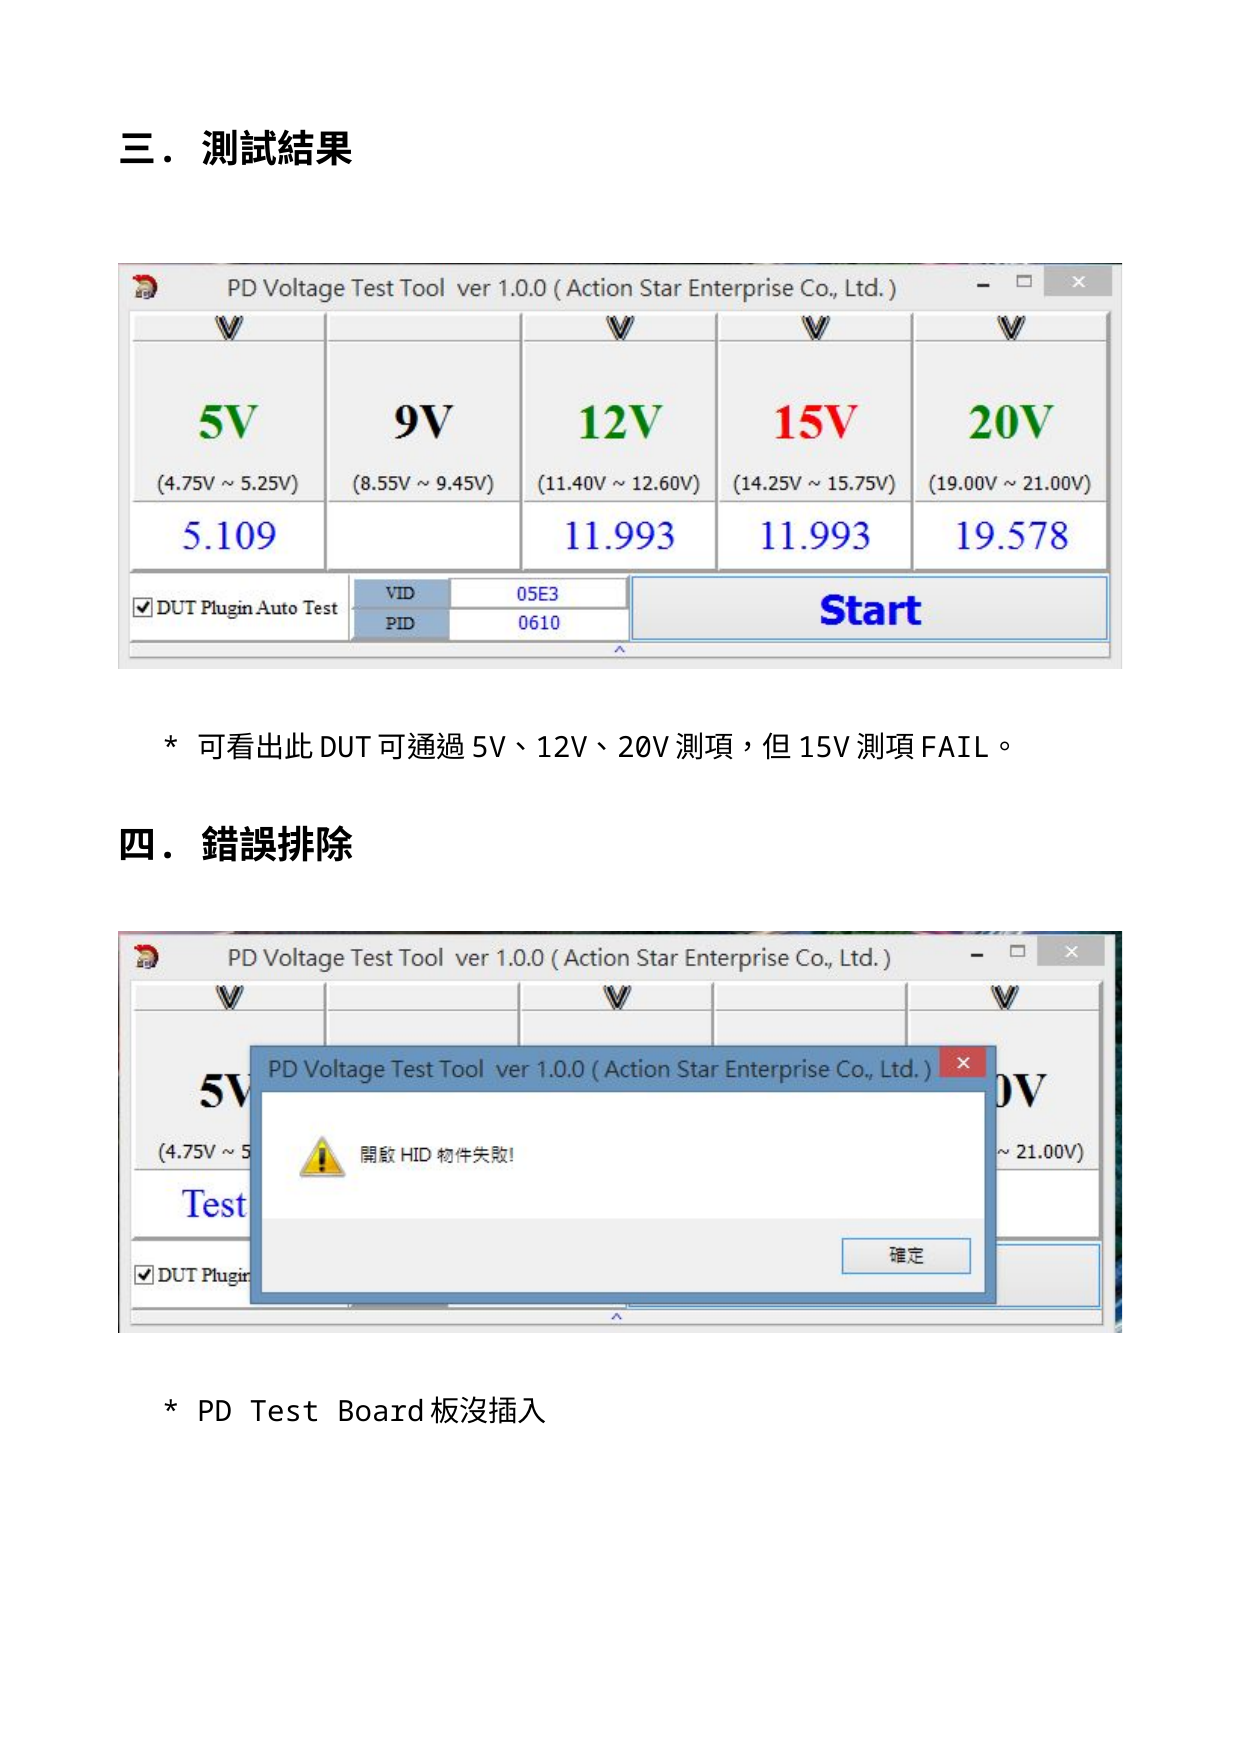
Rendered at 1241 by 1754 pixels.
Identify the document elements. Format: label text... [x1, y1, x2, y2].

subtitle 四. 錯誤排除 [118, 814, 1122, 869]
text * PD Test Board板沒插入 [118, 1388, 1122, 1430]
picture [118, 263, 1123, 669]
text * 可看出此DUT可通過5V、12V、20V測項，但15V測項FAIL。 [118, 724, 1122, 766]
picture [118, 931, 1123, 1333]
subtitle 三. 測試結果 [118, 118, 1122, 173]
